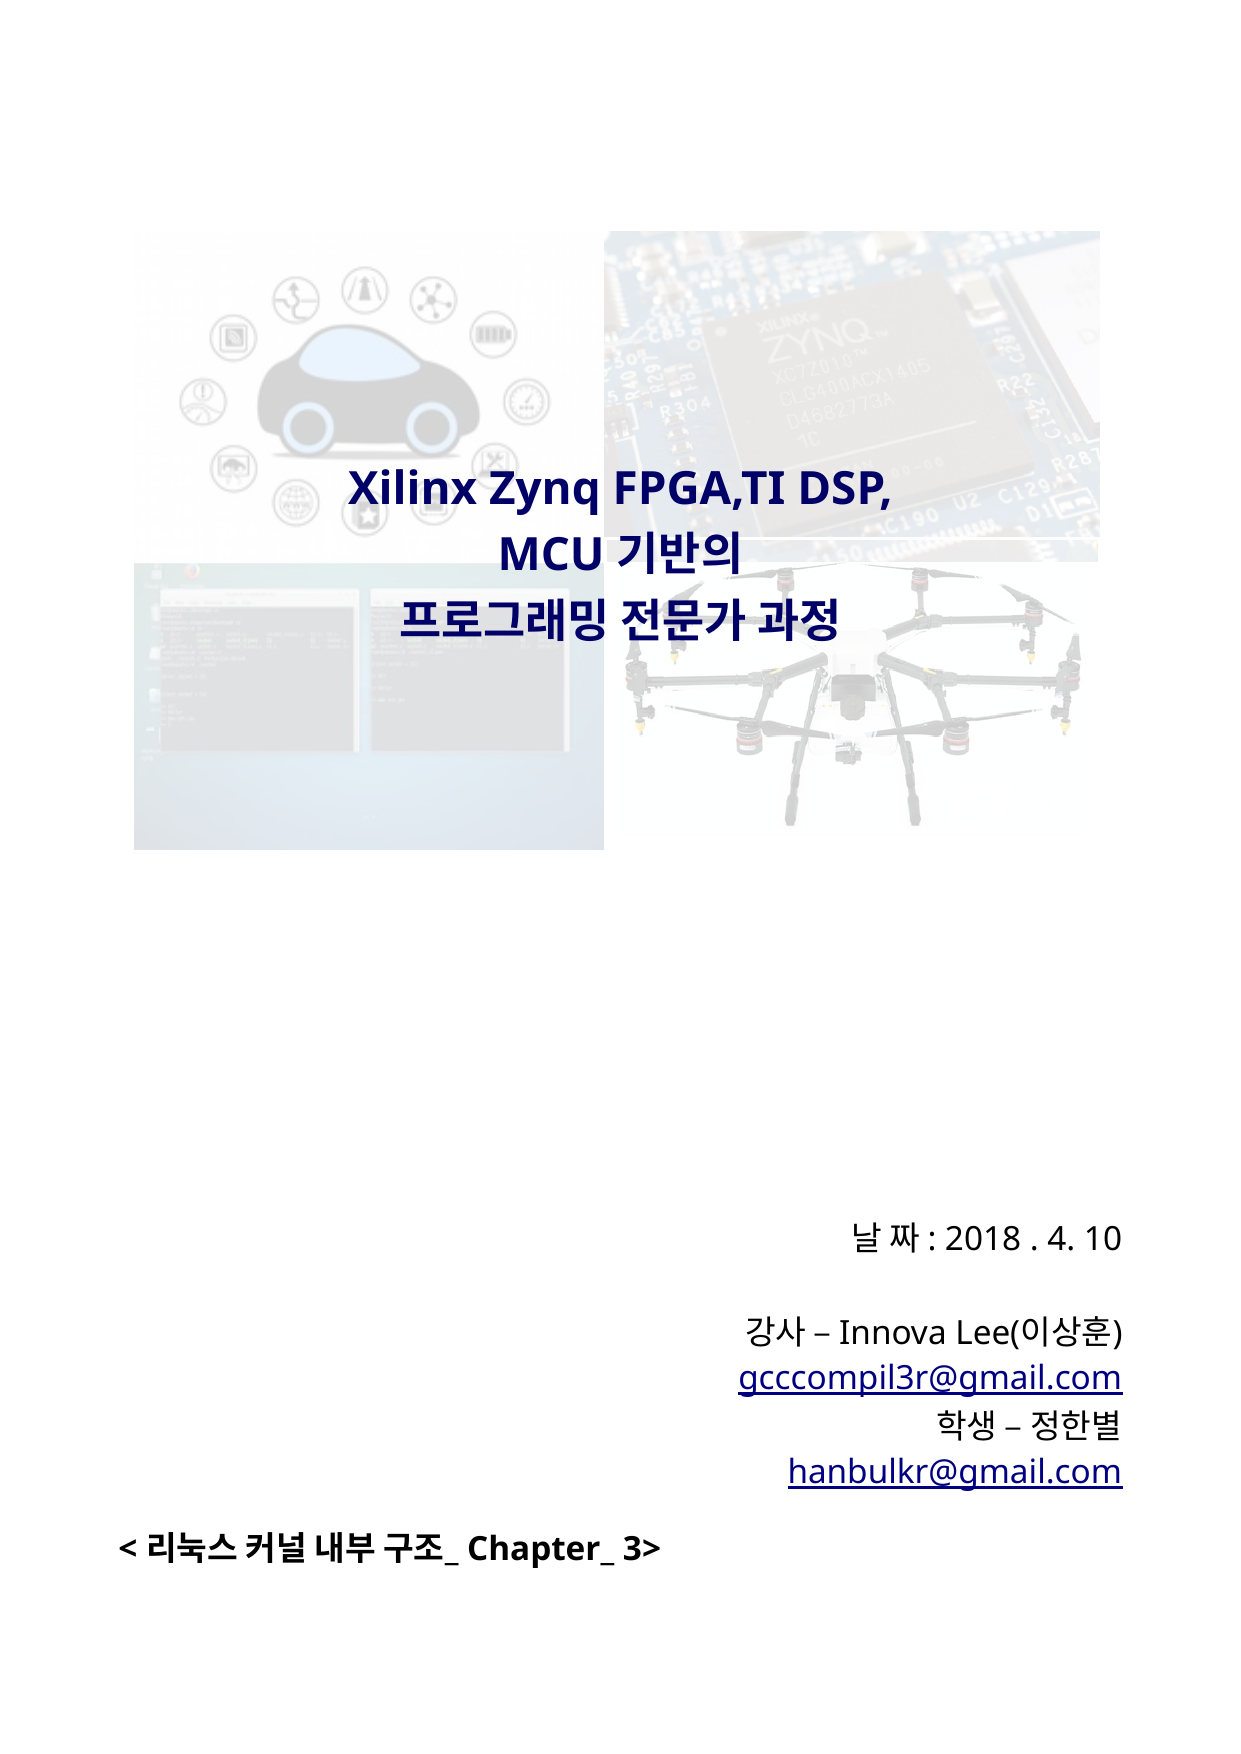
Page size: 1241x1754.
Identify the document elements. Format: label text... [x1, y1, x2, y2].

text 프로그래밍 전문가 과정 [118, 584, 134, 650]
text 학생 – 정한별 [118, 1399, 1122, 1448]
text 강사 – Innova Lee(이상훈) [118, 1306, 1122, 1354]
text 날 짜 : 2018 . 4. 10 [118, 1212, 1122, 1260]
text gcccompil3r@gmail.com [118, 1354, 1122, 1399]
text MCU 기반의 [118, 517, 134, 584]
text hanbulkr@gmail.com [118, 1448, 1122, 1493]
text 프로그래밍 전문가 과정 [1101, 584, 1122, 650]
text Xilinx Zynq FPGA,TI DSP, [118, 455, 134, 517]
text MCU 기반의 [604, 517, 1122, 849]
text < 리눅스 커널 내부 구조_ Chapter_ 3> [118, 1522, 1122, 1570]
text Xilinx Zynq FPGA,TI DSP, [1100, 455, 1122, 517]
